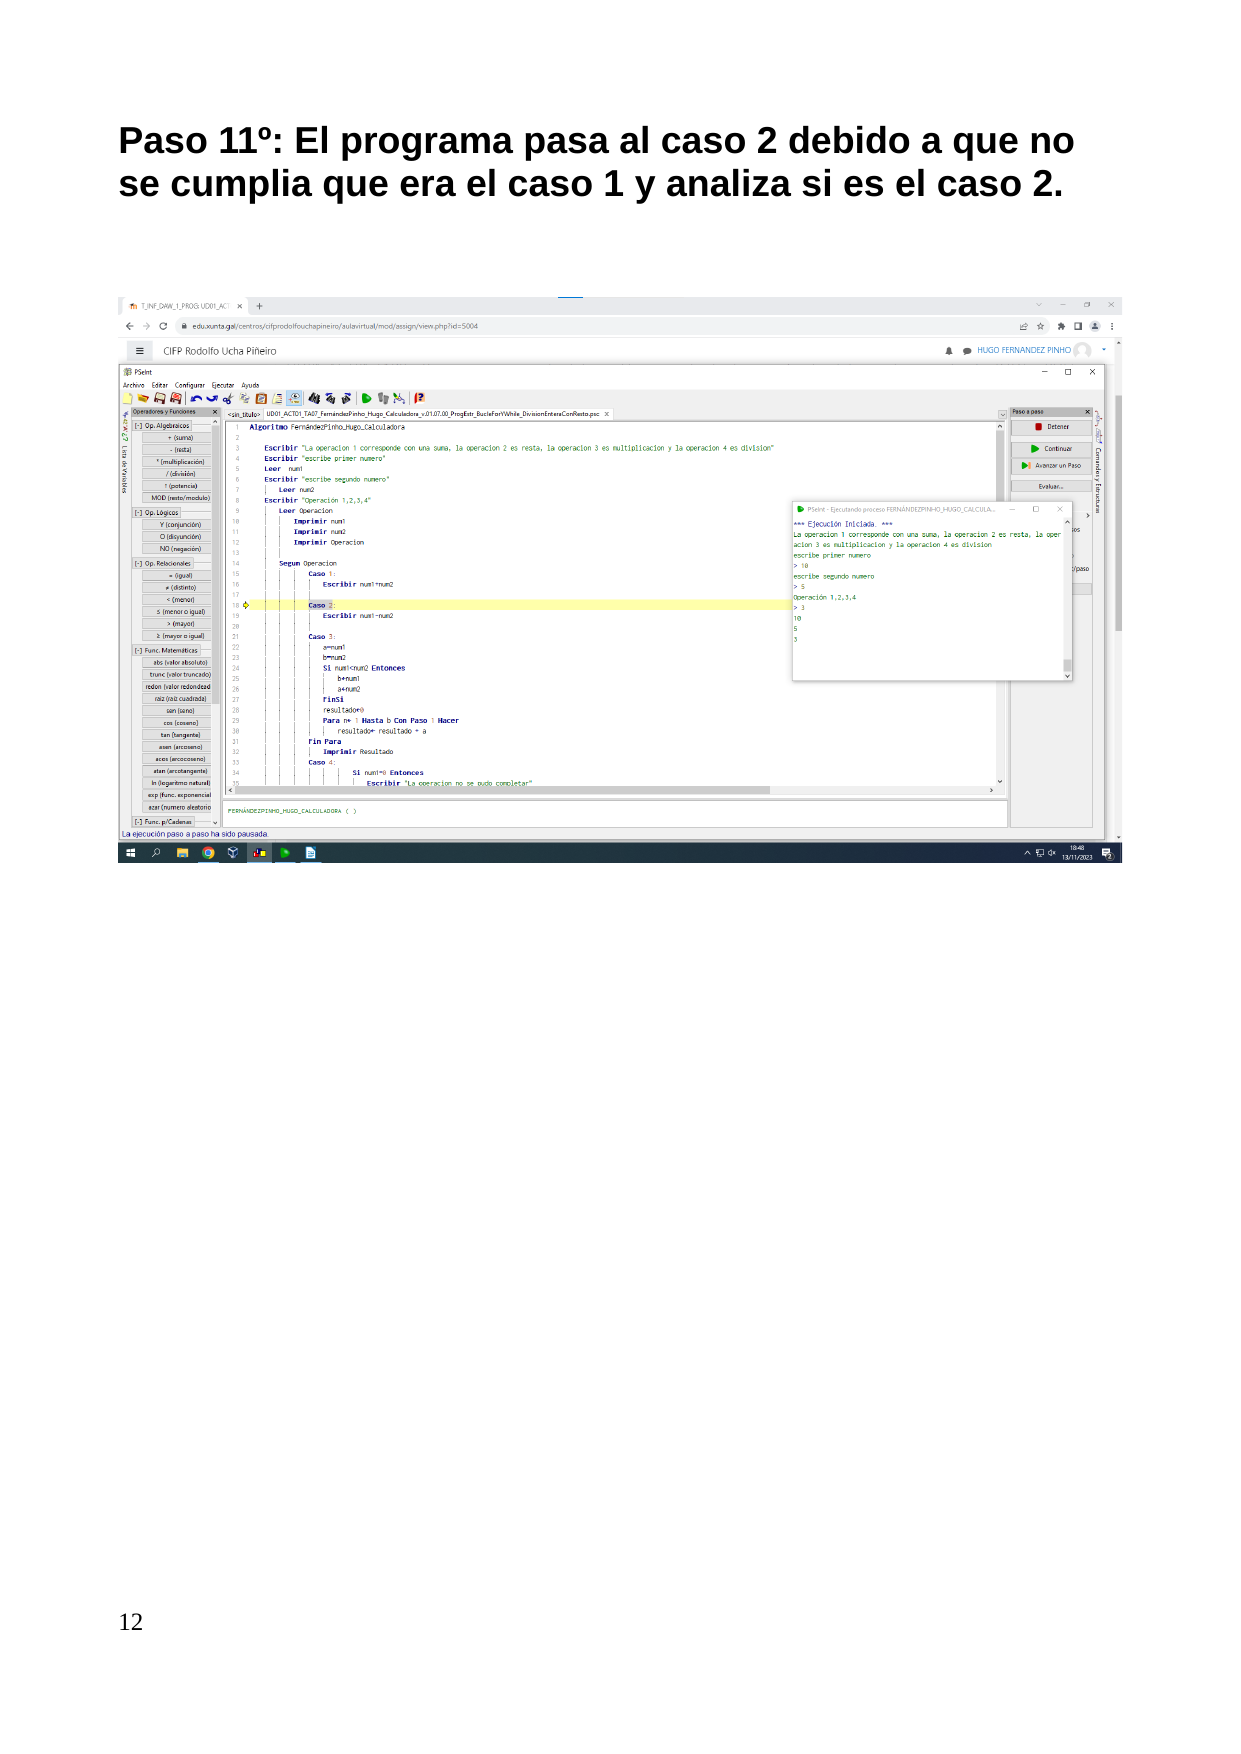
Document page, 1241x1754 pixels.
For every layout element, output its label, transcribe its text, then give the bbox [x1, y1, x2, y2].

picture [118, 297, 1123, 863]
subtitle Paso 11º: El programa pasa al caso 2 debido a que no se cumplia que era el caso 1 y analiza si es el caso 2. [118, 118, 1122, 204]
